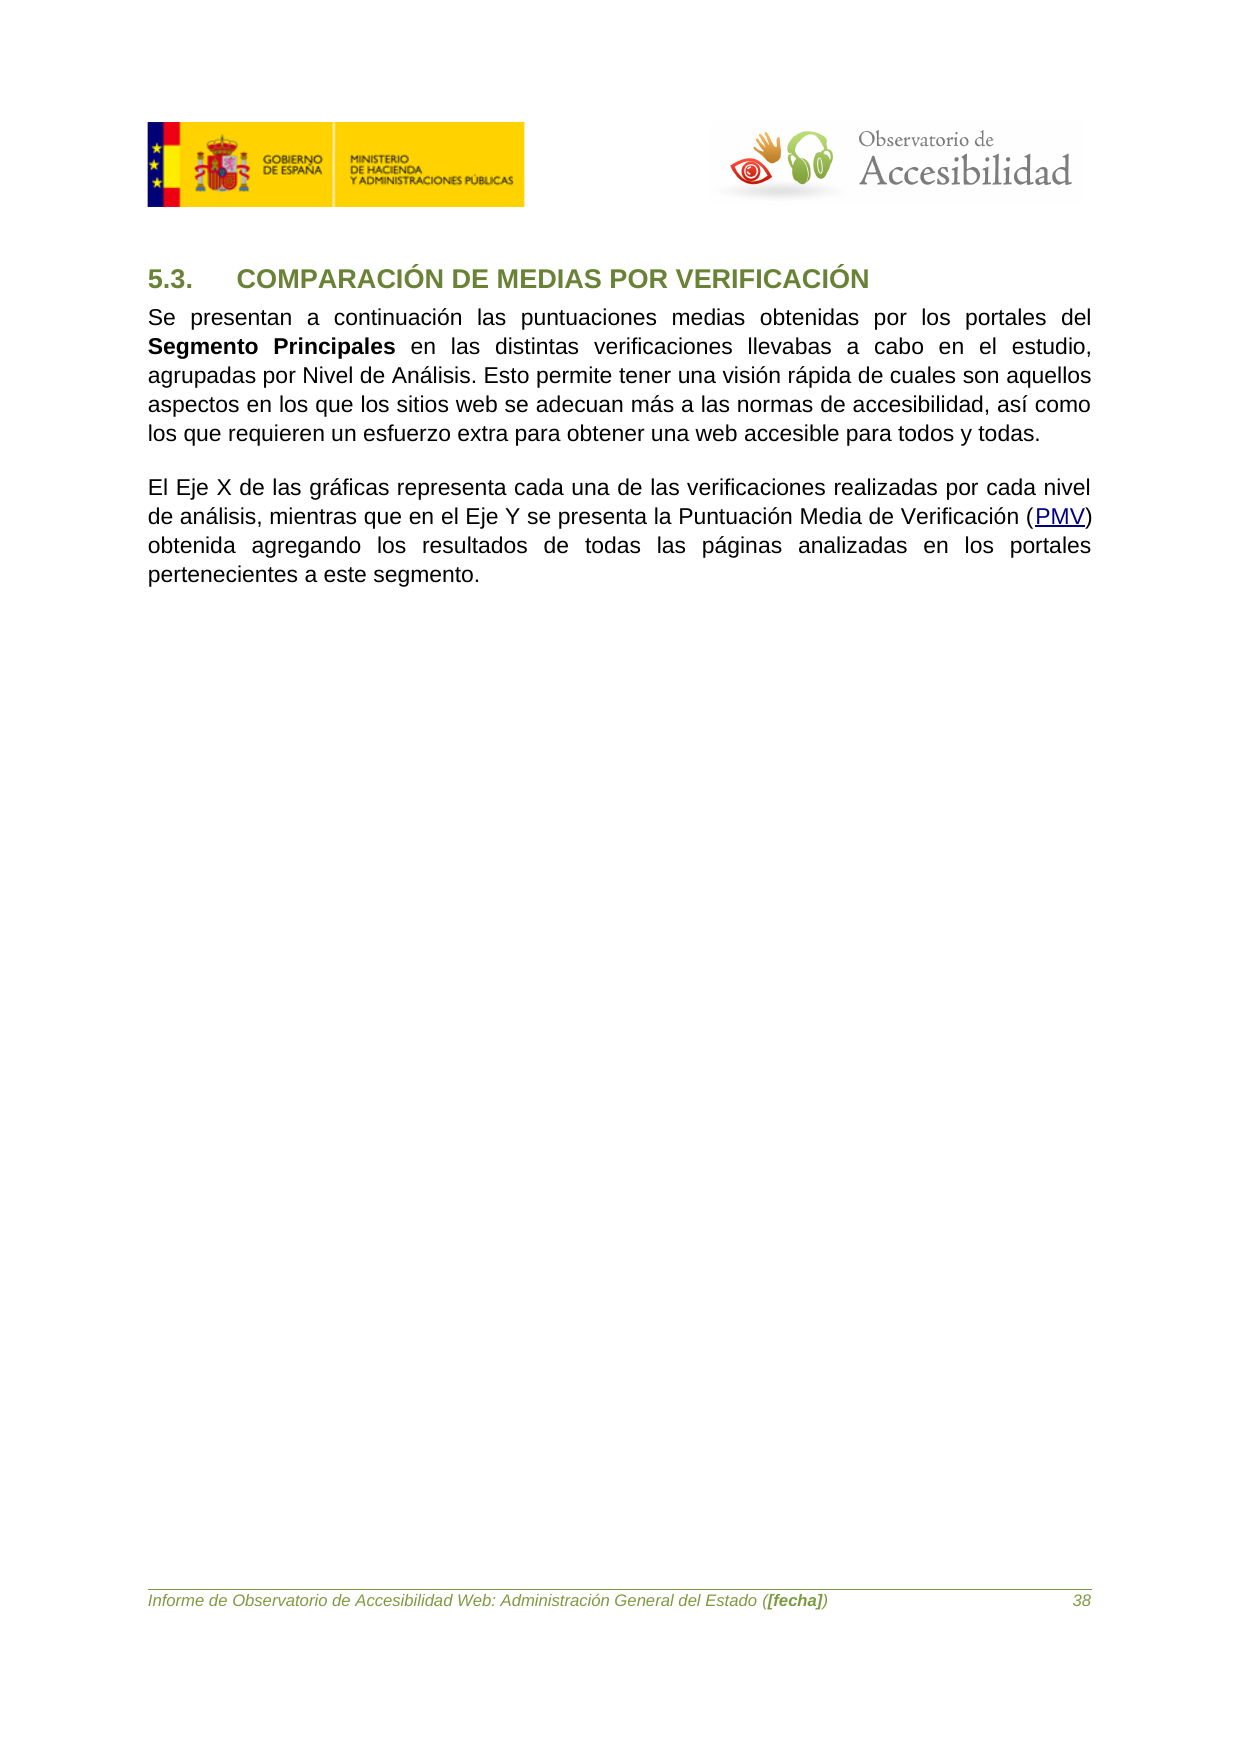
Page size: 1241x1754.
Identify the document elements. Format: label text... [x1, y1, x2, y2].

picture [710, 122, 1086, 205]
picture [147, 122, 525, 207]
text El Eje X de las gráficas representa cada una de las verificaciones realizadas por cada nivel de análisis, mientras que en el Eje Y se presenta la Puntuación Media de Verificación (PMV) obtenida agregando los resultados de todas las páginas analizadas en los portales pertenecientes a este segmento. [148, 474, 1092, 587]
text Se presentan a continuación las puntuaciones medias obtenidas por los portales del Segmento Principales en las distintas verificaciones llevabas a cabo en el estudio, agrupadas por Nivel de Análisis. Esto permite tener una visión rápida de cuales son aquellos aspectos en los que los sitios web se adecuan más a las normas de accesibilidad, así como los que requieren un esfuerzo extra para obtener una web accesible para todos y todas. [148, 304, 1092, 446]
list Comparación de medias por verificación [148, 263, 1092, 294]
